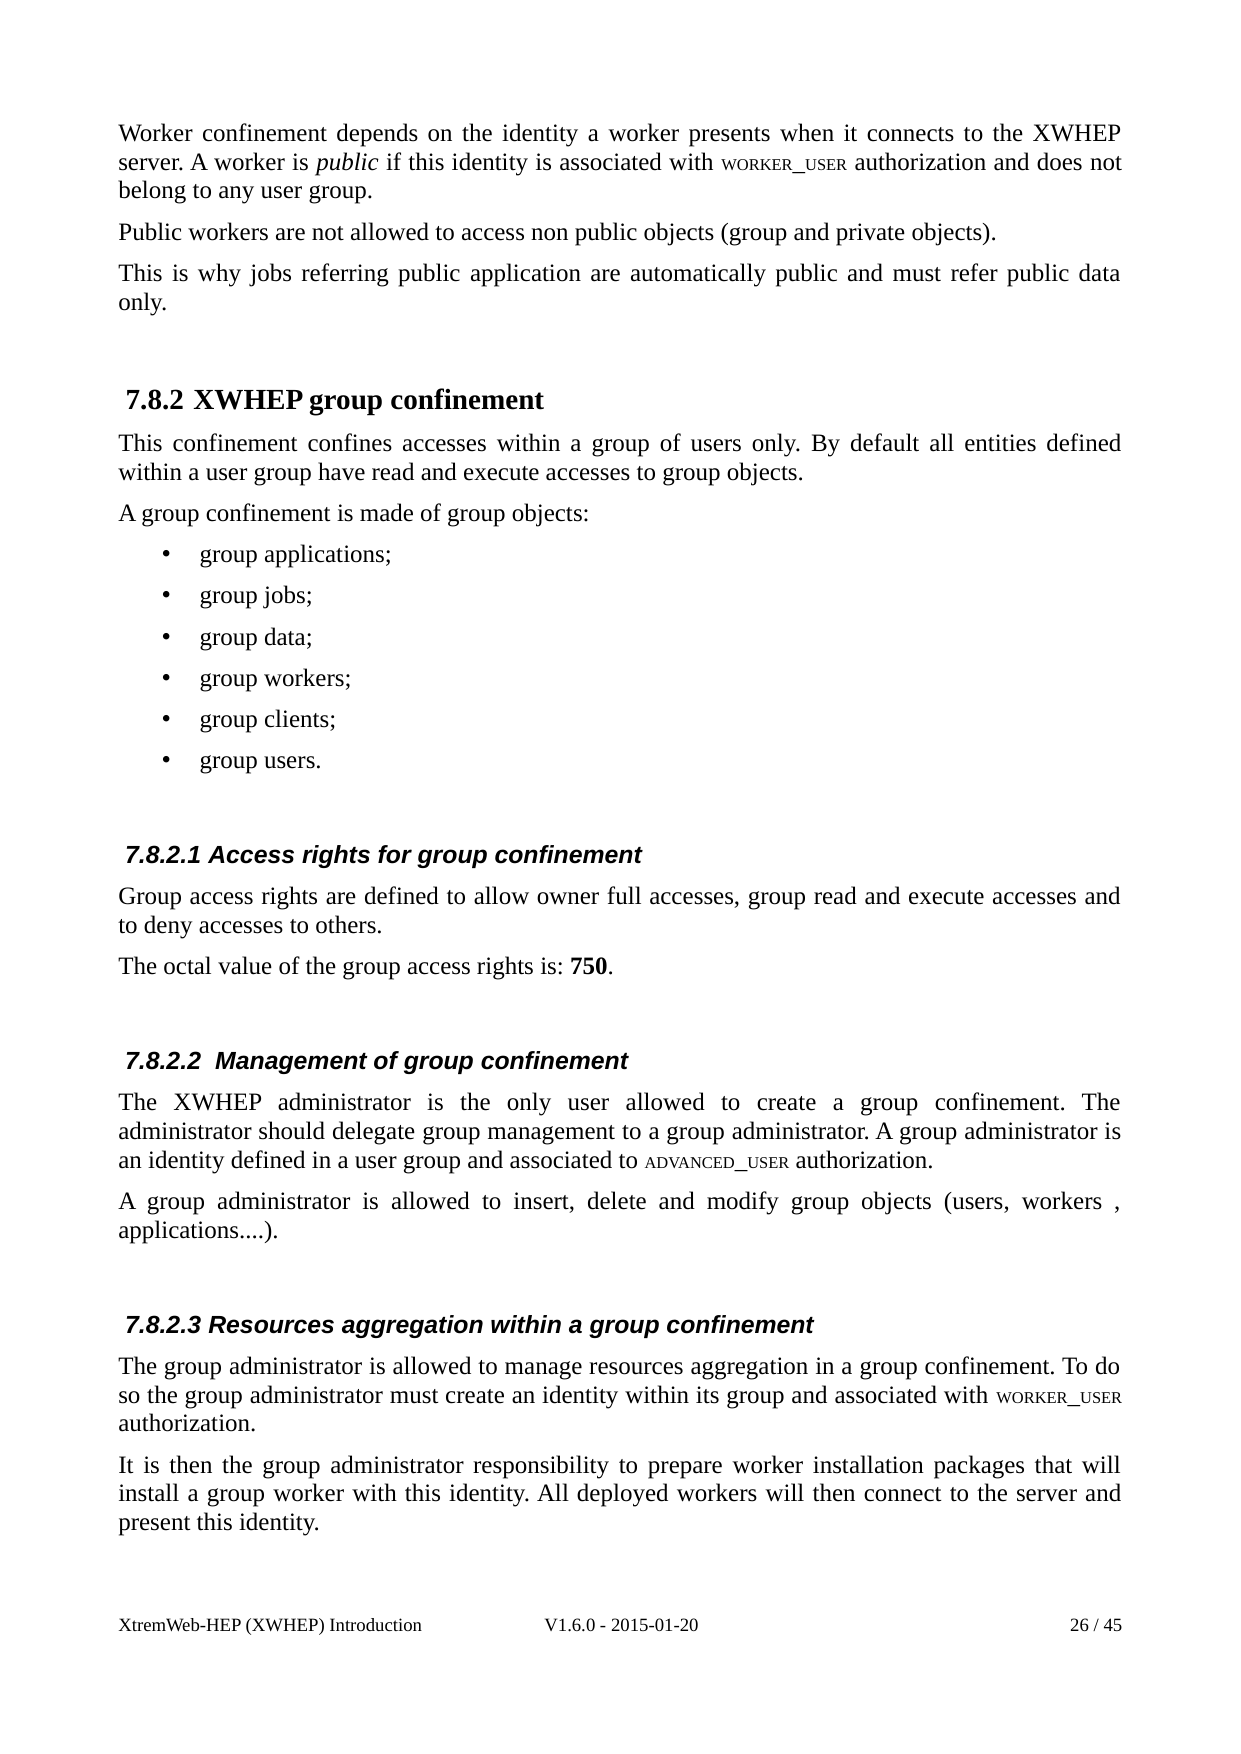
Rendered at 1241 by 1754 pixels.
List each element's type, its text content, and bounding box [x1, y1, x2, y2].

text The XWHEP administrator is the only user allowed to create a group confinement. The administrator should delegate group management to a group administrator. A group administrator is an identity defined in a user group and associated to advanced_user authorization. [118, 1087, 1122, 1174]
text It is then the group administrator responsibility to prepare worker installation packages that will install a group worker with this identity. All deployed workers will then connect to the server and present this identity. [118, 1450, 1122, 1536]
text Public workers are not allowed to access non public objects (group and private objects). [118, 217, 1122, 246]
text A group administrator is allowed to insert, delete and modify group objects (users, workers , applications....). [118, 1186, 1122, 1244]
list group clients; [162, 704, 1122, 733]
text This is why jobs referring public application are automatically public and must refer public data only. [118, 258, 1122, 316]
list group workers; [162, 663, 1122, 692]
list group users. [162, 745, 1122, 774]
text The octal value of the group access rights is: 750. [118, 951, 1122, 980]
text The group administrator is allowed to manage resources aggregation in a group confinement. To do so the group administrator must create an identity within its group and associated with worker_user authorization. [118, 1351, 1122, 1437]
subtitle Management of group confinement [118, 1046, 1122, 1075]
text Group access rights are defined to allow owner full accesses, group read and execute accesses and to deny accesses to others. [118, 881, 1122, 939]
list group data; [162, 622, 1122, 650]
subtitle Resources aggregation within a group confinement [118, 1310, 1122, 1338]
list group jobs; [162, 580, 1122, 609]
subtitle XWHEP group confinement [118, 382, 1122, 415]
subtitle Access rights for group confinement [118, 840, 1122, 869]
text This confinement confines accesses within a group of users only. By default all entities defined within a user group have read and execute accesses to group objects. [118, 428, 1122, 485]
text Worker confinement depends on the identity a worker presents when it connects to the XWHEP server. A worker is public if this identity is associated with worker_user authorization and does not belong to any user group. [118, 118, 1122, 204]
text A group confinement is made of group objects: [118, 498, 1122, 527]
list group applications; [162, 539, 1122, 568]
